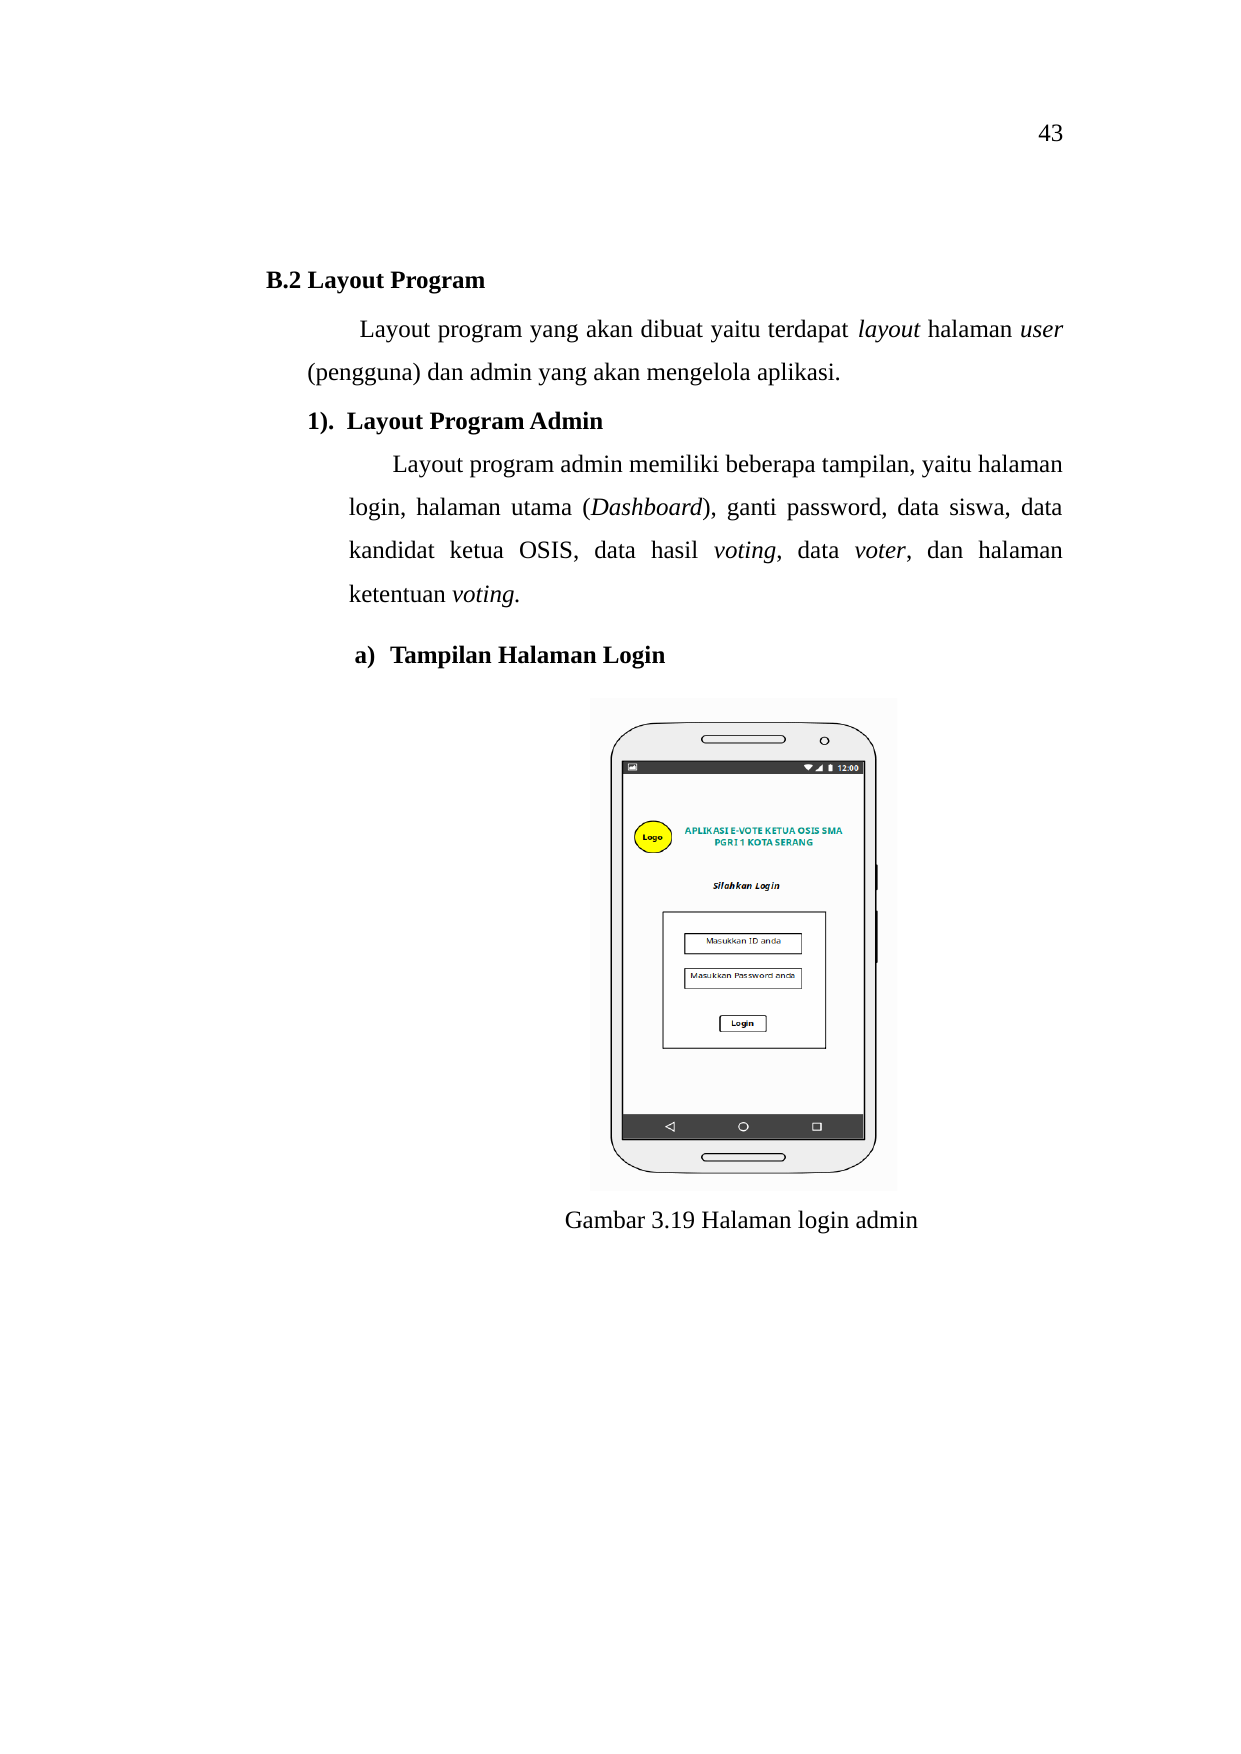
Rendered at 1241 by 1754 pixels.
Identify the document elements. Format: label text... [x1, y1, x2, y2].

list 1). Layout Program Admin [307, 406, 1063, 435]
list Tampilan Halaman Login [354, 640, 1063, 668]
text Layout program yang akan dibuat yaitu terdapat layout halaman user (pengguna) dan admin yang akan mengelola aplikasi. [307, 314, 1063, 386]
picture [589, 698, 898, 1191]
text B.2 Layout Program [266, 265, 1063, 294]
list Gambar 3.19 Halaman login admin [384, 701, 1063, 1234]
list Layout program admin memiliki beberapa tampilan, yaitu halaman login, halaman utama (Dashboard), ganti password, data siswa, data kandidat ketua OSIS, data hasil voting, data voter, dan halaman ketentuan voting. [159, 449, 1063, 607]
